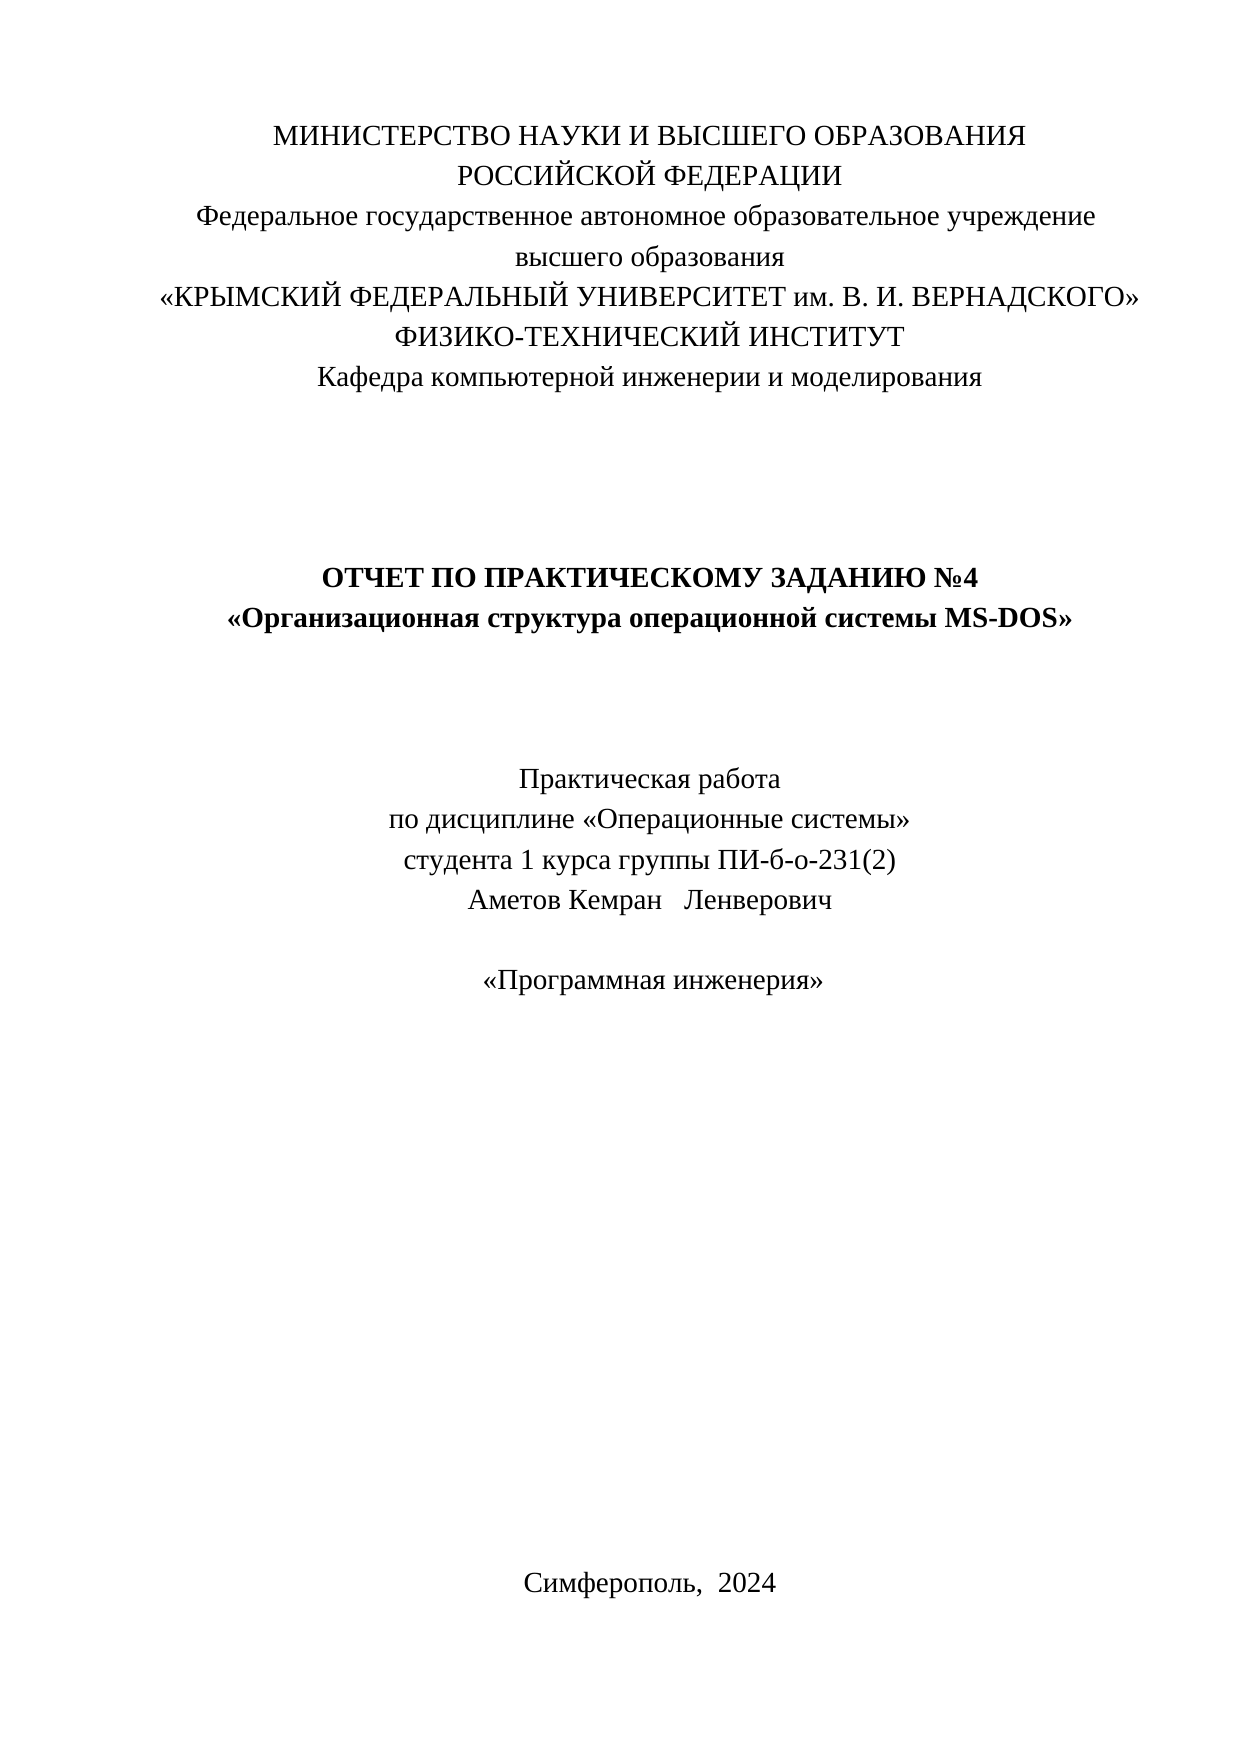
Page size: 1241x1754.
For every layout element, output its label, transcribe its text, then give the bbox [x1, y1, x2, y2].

text «Программная инженерия» [148, 962, 1152, 996]
text Практическая работа [148, 761, 1152, 795]
text студента 1 курса группы ПИ-б-о-231(2) [148, 842, 1152, 875]
text «КРЫМСКИЙ ФЕДЕРАЛЬНЫЙ УНИВЕРСИТЕТ им. В. И. ВЕРНАДСКОГО» [148, 279, 1152, 312]
text Симферополь, 2024 [148, 1566, 1152, 1599]
text МИНИСТЕРСТВО НАУКИ И ВЫСШЕГО ОБРАЗОВАНИЯ РОССИЙСКОЙ ФЕДЕРАЦИИ [148, 118, 1152, 192]
text ФИЗИКО-ТЕХНИЧЕСКИЙ ИНСТИТУТ [148, 319, 1152, 353]
text Федеральное государственное автономное образовательное учреждение высшего образования [148, 198, 1152, 272]
text по дисциплине «Операционные системы» [148, 802, 1152, 835]
text ОТЧЕТ ПО ПРАКТИЧЕСКОМУ ЗАДАНИЮ №4 [148, 560, 1152, 594]
text «Организационная структура операционной системы MS-DOS» [148, 601, 1152, 634]
text Аметов Кемран Ленверович [148, 882, 1152, 916]
text Кафедра компьютерной инженерии и моделирования [148, 359, 1152, 393]
